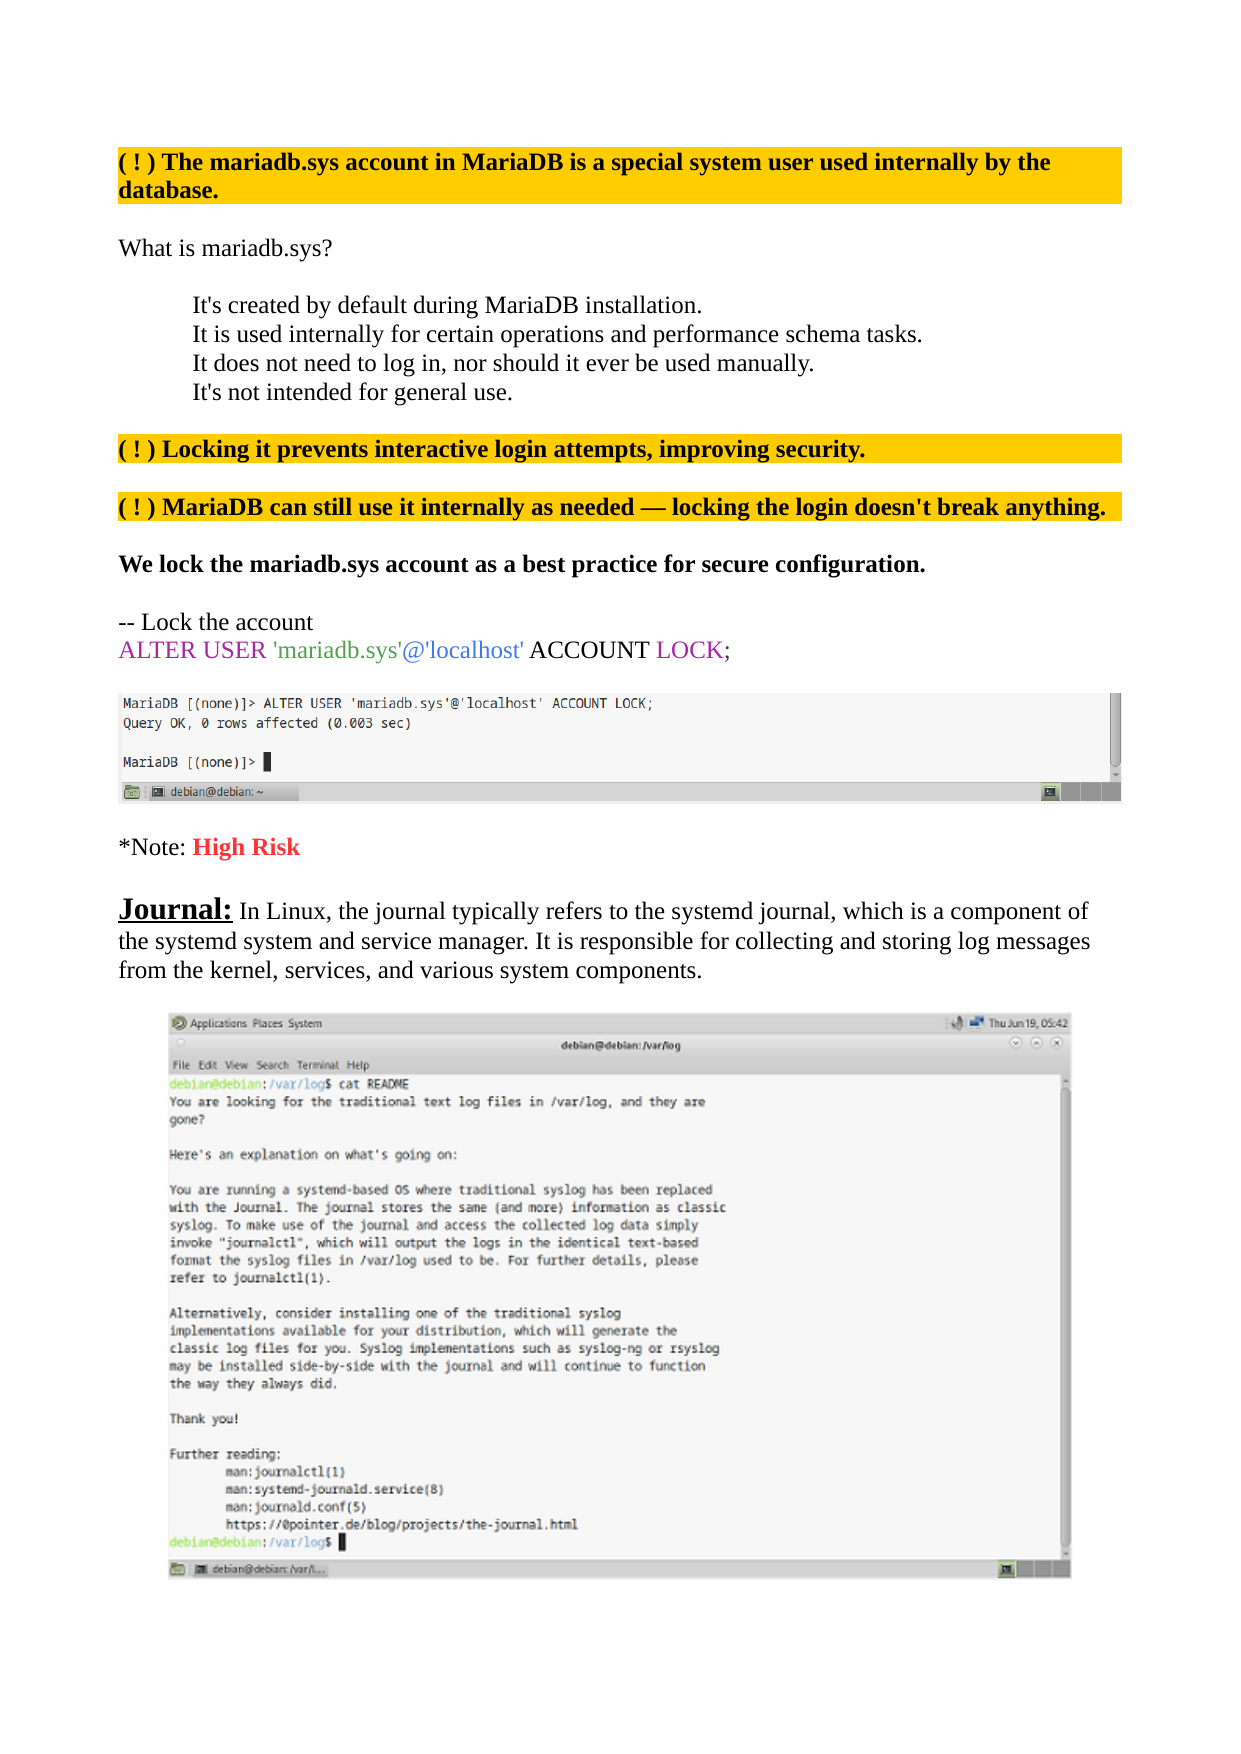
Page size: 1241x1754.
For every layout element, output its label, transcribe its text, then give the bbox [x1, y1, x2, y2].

text *Note: High Risk [118, 832, 1122, 861]
picture [167, 1012, 1073, 1580]
text ( ! ) MariaDB can still use it internally as needed — locking the login doesn't break anything. [118, 492, 1122, 521]
text -- Lock the account [118, 607, 1122, 636]
text What is mariadb.sys? [118, 233, 1122, 262]
text It does not need to log in, nor should it ever be used manually. [118, 348, 1122, 377]
text It is used internally for certain operations and performance schema tasks. [118, 319, 1122, 348]
text Journal: In Linux, the journal typically refers to the systemd journal, which is a component of the systemd system and service manager. It is responsible for collecting and storing log messages from the kernel, services, and various system components. [118, 890, 1122, 983]
text ALTER USER 'mariadb.sys'@'localhost' ACCOUNT LOCK; [118, 636, 1122, 664]
picture [118, 693, 1123, 804]
text ( ! ) The mariadb.sys account in MariaDB is a special system user used internally by the database. [118, 147, 1122, 204]
text It's created by default during MariaDB installation. [118, 291, 1122, 319]
text ( ! ) Locking it prevents interactive login attempts, improving security. [118, 434, 1122, 463]
text It's not intended for general use. [118, 377, 1122, 406]
text We lock the mariadb.sys account as a best practice for secure configuration. [118, 549, 1122, 578]
